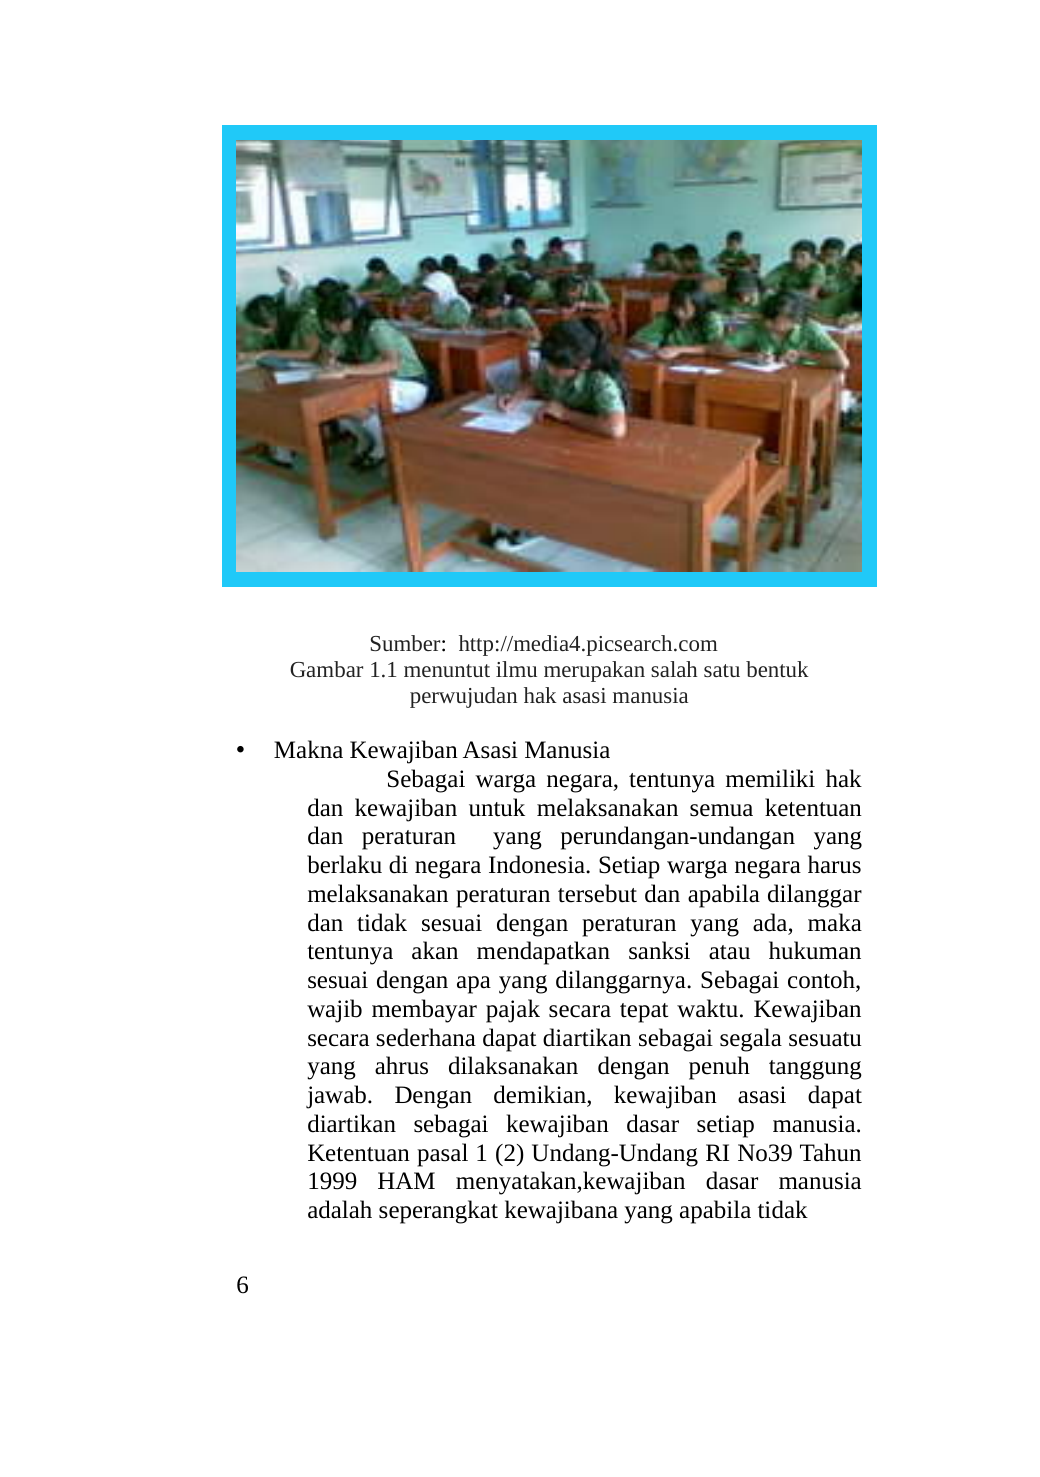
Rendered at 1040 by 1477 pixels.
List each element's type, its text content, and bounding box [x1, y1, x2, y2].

list Makna Kewajiban Asasi Manusia [236, 735, 862, 764]
text Sumber: http://media4.picsearch.com [236, 630, 862, 656]
text Sebagai warga negara, tentunya memiliki hak dan kewajiban untuk melaksanakan semua ketentuan dan peraturan yang perundangan-undangan yang berlaku di negara Indonesia. Setiap warga negara harus melaksanakan peraturan tersebut dan apabila dilanggar dan tidak sesuai dengan peraturan yang ada, maka tentunya akan mendapatkan sanksi atau hukuman sesuai dengan apa yang dilanggarnya. Sebagai contoh, wajib membayar pajak secara tepat waktu. Kewajiban secara sederhana dapat diartikan sebagai segala sesuatu yang ahrus dilaksanakan dengan penuh tanggung jawab. Dengan demikian, kewajiban asasi dapat diartikan sebagai kewajiban dasar setiap manusia. Ketentuan pasal 1 (2) Undang-Undang RI No39 Tahun 1999 HAM menyatakan,kewajiban dasar manusia adalah seperangkat kewajibana yang apabila tidak [307, 764, 862, 1224]
picture [236, 140, 862, 572]
text Gambar 1.1 menuntut ilmu merupakan salah satu bentuk perwujudan hak asasi manusia [236, 656, 862, 709]
